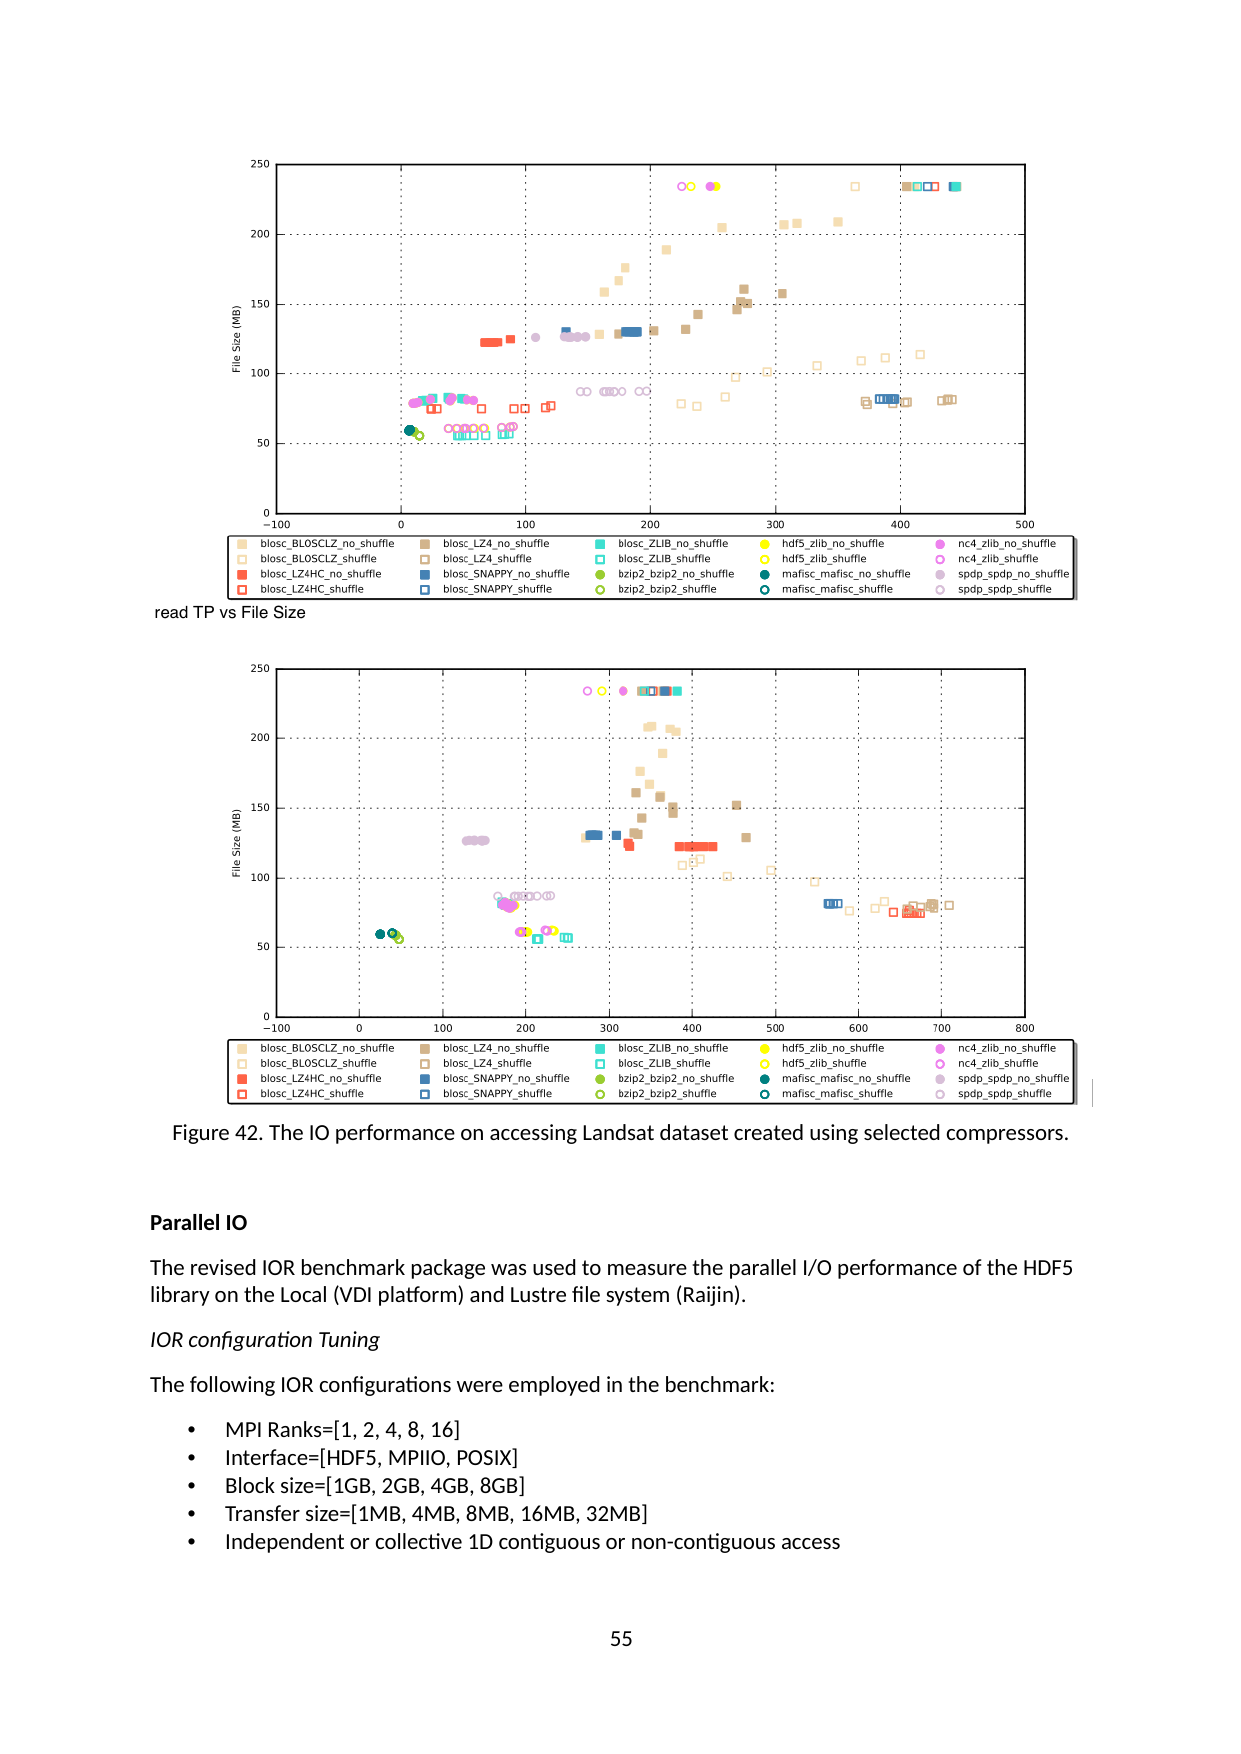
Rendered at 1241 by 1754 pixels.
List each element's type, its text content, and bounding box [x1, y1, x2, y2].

text Parallel IO [150, 1208, 1092, 1236]
list Transfer size=[1MB, 4MB, 8MB, 16MB, 32MB] [187, 1499, 1092, 1527]
list Interface=[HDF5, MPIIO, POSIX] [187, 1443, 1092, 1471]
text Figure 42. The IO performance on accessing Landsat dataset created using selected compressors. [150, 1119, 1092, 1147]
text The following IOR configurations were employed in the benchmark: [150, 1370, 1092, 1398]
list MPI Ranks=[1, 2, 4, 8, 16] [187, 1415, 1092, 1443]
picture [150, 150, 1093, 1119]
list Block size=[1GB, 2GB, 4GB, 8GB] [187, 1471, 1092, 1499]
list Independent or collective 1D contiguous or non-contiguous access [187, 1527, 1092, 1555]
text IOR configuration Tuning [150, 1325, 1092, 1353]
text The revised IOR benchmark package was used to measure the parallel I/O performance of the HDF5 library on the Local (VDI platform) and Lustre file system (Raijin). [150, 1253, 1092, 1309]
